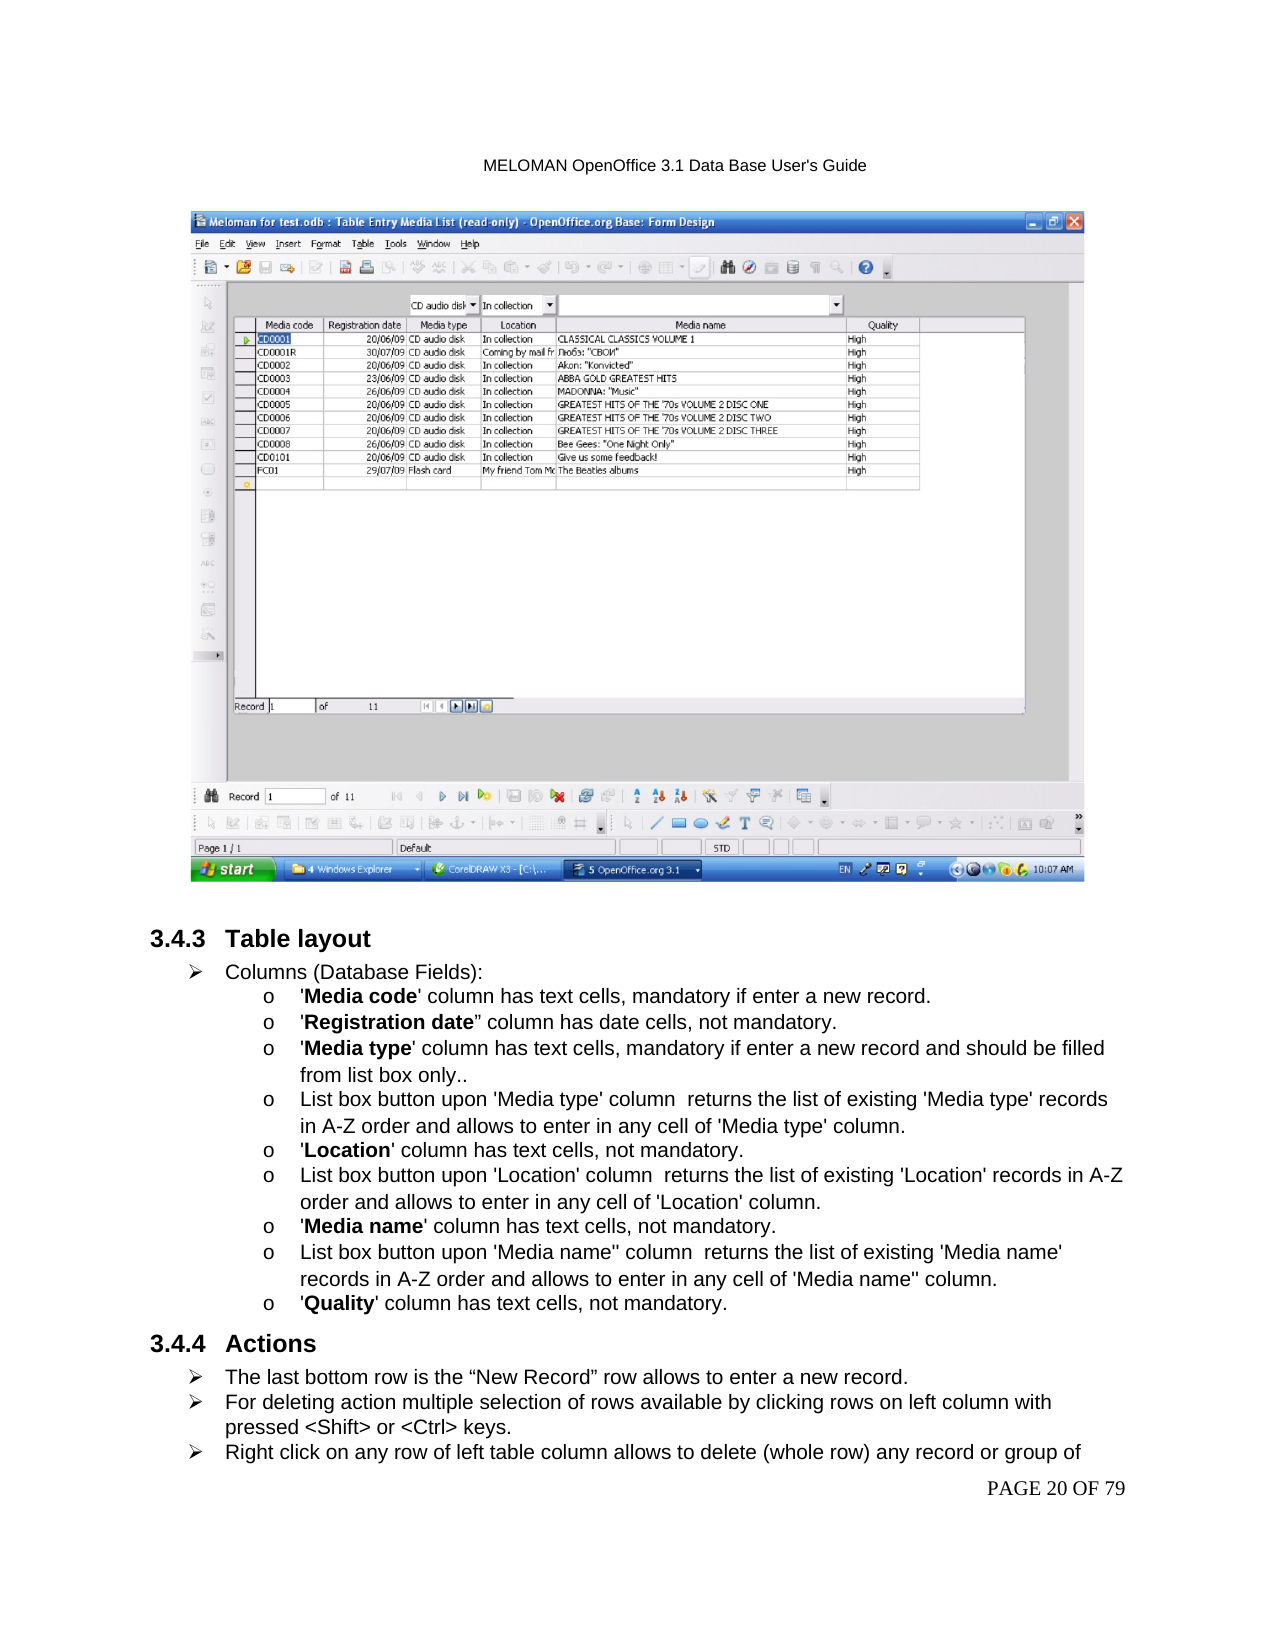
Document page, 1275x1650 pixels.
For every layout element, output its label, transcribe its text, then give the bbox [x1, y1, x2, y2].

list 'Media type' column has text cells, mandatory if enter a new record and should be filled from list box only.. [262, 1036, 1125, 1087]
subtitle Actions [150, 1329, 1125, 1358]
list 'Registration date” column has date cells, not mandatory. [262, 1010, 1125, 1036]
list 'Location' column has text cells, not mandatory. [262, 1137, 1125, 1163]
list List box button upon 'Location' column returns the list of existing 'Location' records in A-Z order and allows to enter in any cell of 'Location' column. [262, 1163, 1125, 1214]
list Right click on any row of left table column allows to delete (whole row) any record or group of [187, 1439, 1125, 1464]
picture [190, 211, 1085, 882]
list For deleting action multiple selection of rows available by clicking rows on left column with pressed <Shift> or <Ctrl> keys. [187, 1389, 1125, 1439]
list List box button upon 'Media name'' column returns the list of existing 'Media name' records in A-Z order and allows to enter in any cell of 'Media name'' column. [262, 1240, 1125, 1291]
list 'Media code' column has text cells, mandatory if enter a new record. [262, 984, 1125, 1010]
list 'Quality' column has text cells, not mandatory. [262, 1291, 1125, 1317]
subtitle Table layout [150, 924, 1125, 953]
list The last bottom row is the “New Record” row allows to enter a new record. [187, 1364, 1125, 1389]
list Columns (Database Fields): [187, 959, 1125, 984]
list List box button upon 'Media type' column returns the list of existing 'Media type' records in A-Z order and allows to enter in any cell of 'Media type' column. [262, 1087, 1125, 1137]
list 'Media name' column has text cells, not mandatory. [262, 1214, 1125, 1240]
